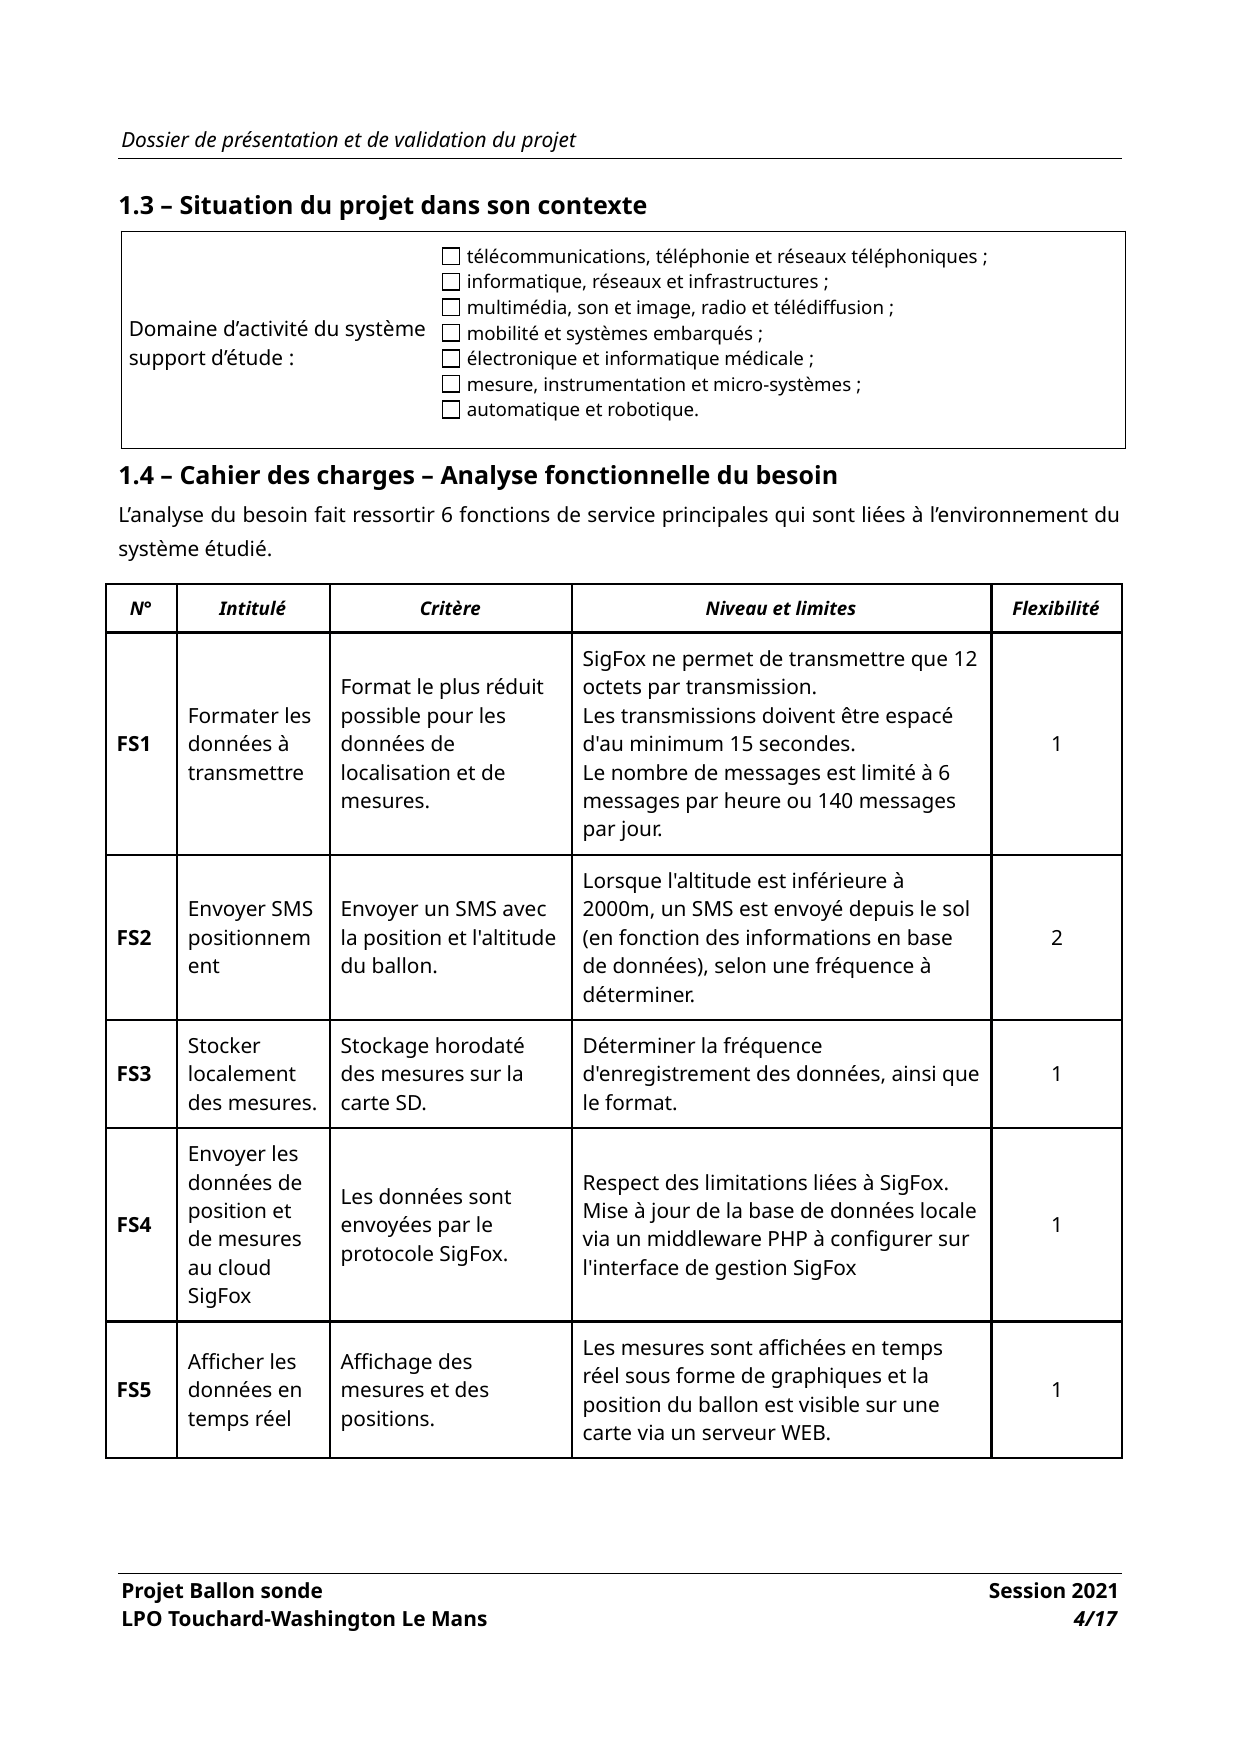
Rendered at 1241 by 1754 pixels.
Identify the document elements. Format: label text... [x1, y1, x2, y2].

table_cell 1 [993, 1129, 1121, 1320]
table_cell FS1 [107, 634, 176, 853]
table_header télécommunications, téléphonie et réseaux téléphoniques ; informatique, réseaux et infrastructures ; multimédia, son et image, radio et télédiffusion ; mobilité et systèmes embarqués ; électronique et informatique médicale ; mesure, instrumentation et micro-systèmes ; automatique et robotique. [434, 232, 1125, 447]
subtitle Cahier des charges – Analyse fonctionnelle du besoin [118, 457, 1122, 491]
table_cell Envoyer les données de position et de mesures au cloud SigFox [178, 1129, 329, 1320]
subtitle Situation du projet dans son contexte [118, 188, 1122, 222]
table_cell Envoyer SMS positionnement [178, 856, 329, 1018]
table_cell FS3 [107, 1021, 176, 1127]
table_cell Envoyer un SMS avec la position et l'altitude du ballon. [331, 856, 571, 1018]
table_cell 2 [993, 856, 1121, 1018]
table_cell FS4 [107, 1129, 176, 1320]
table_cell Affichage des mesures et des positions. [331, 1323, 571, 1457]
table_cell Afficher les données en temps réel [178, 1323, 329, 1457]
table_cell Format le plus réduit possible pour les données de localisation et de mesures. [331, 634, 571, 853]
table_cell 1 [993, 1021, 1121, 1127]
table_cell SigFox ne permet de transmettre que 12 octets par transmission. Les transmissions doivent être espacé d'au minimum 15 secondes. Le nombre de messages est limité à 6 messages par heure ou 140 messages par jour. [573, 634, 990, 853]
table_cell Déterminer la fréquence d'enregistrement des données, ainsi que le format. [573, 1021, 990, 1127]
text L’analyse du besoin fait ressortir 6 fonctions de service principales qui sont liées à l’environnement du système étudié. [118, 500, 1122, 563]
table_cell 1 [993, 1323, 1121, 1457]
table_cell Respect des limitations liées à SigFox. Mise à jour de la base de données locale via un middleware PHP à configurer sur l'interface de gestion SigFox [573, 1129, 990, 1320]
table_cell Stocker localement des mesures. [178, 1021, 329, 1127]
table_cell Les données sont envoyées par le protocole SigFox. [331, 1129, 571, 1320]
table_cell Lorsque l'altitude est inférieure à 2000m, un SMS est envoyé depuis le sol (en fonction des informations en base de données), selon une fréquence à déterminer. [573, 856, 990, 1018]
table_header Domaine d’activité du système support d’étude : [122, 232, 434, 447]
table_cell Les mesures sont affichées en temps réel sous forme de graphiques et la position du ballon est visible sur une carte via un serveur WEB. [573, 1323, 990, 1457]
table_cell Stockage horodaté des mesures sur la carte SD. [331, 1021, 571, 1127]
table_cell Formater les données à transmettre [178, 634, 329, 853]
table_header Intitulé [178, 585, 329, 631]
table_header Critère [331, 585, 571, 631]
table_header N° [107, 585, 176, 631]
table_cell FS5 [107, 1323, 176, 1457]
table_cell FS2 [107, 856, 176, 1018]
table_header Flexibilité [993, 585, 1121, 631]
table_cell 1 [993, 634, 1121, 853]
table_header Niveau et limites [573, 585, 990, 631]
